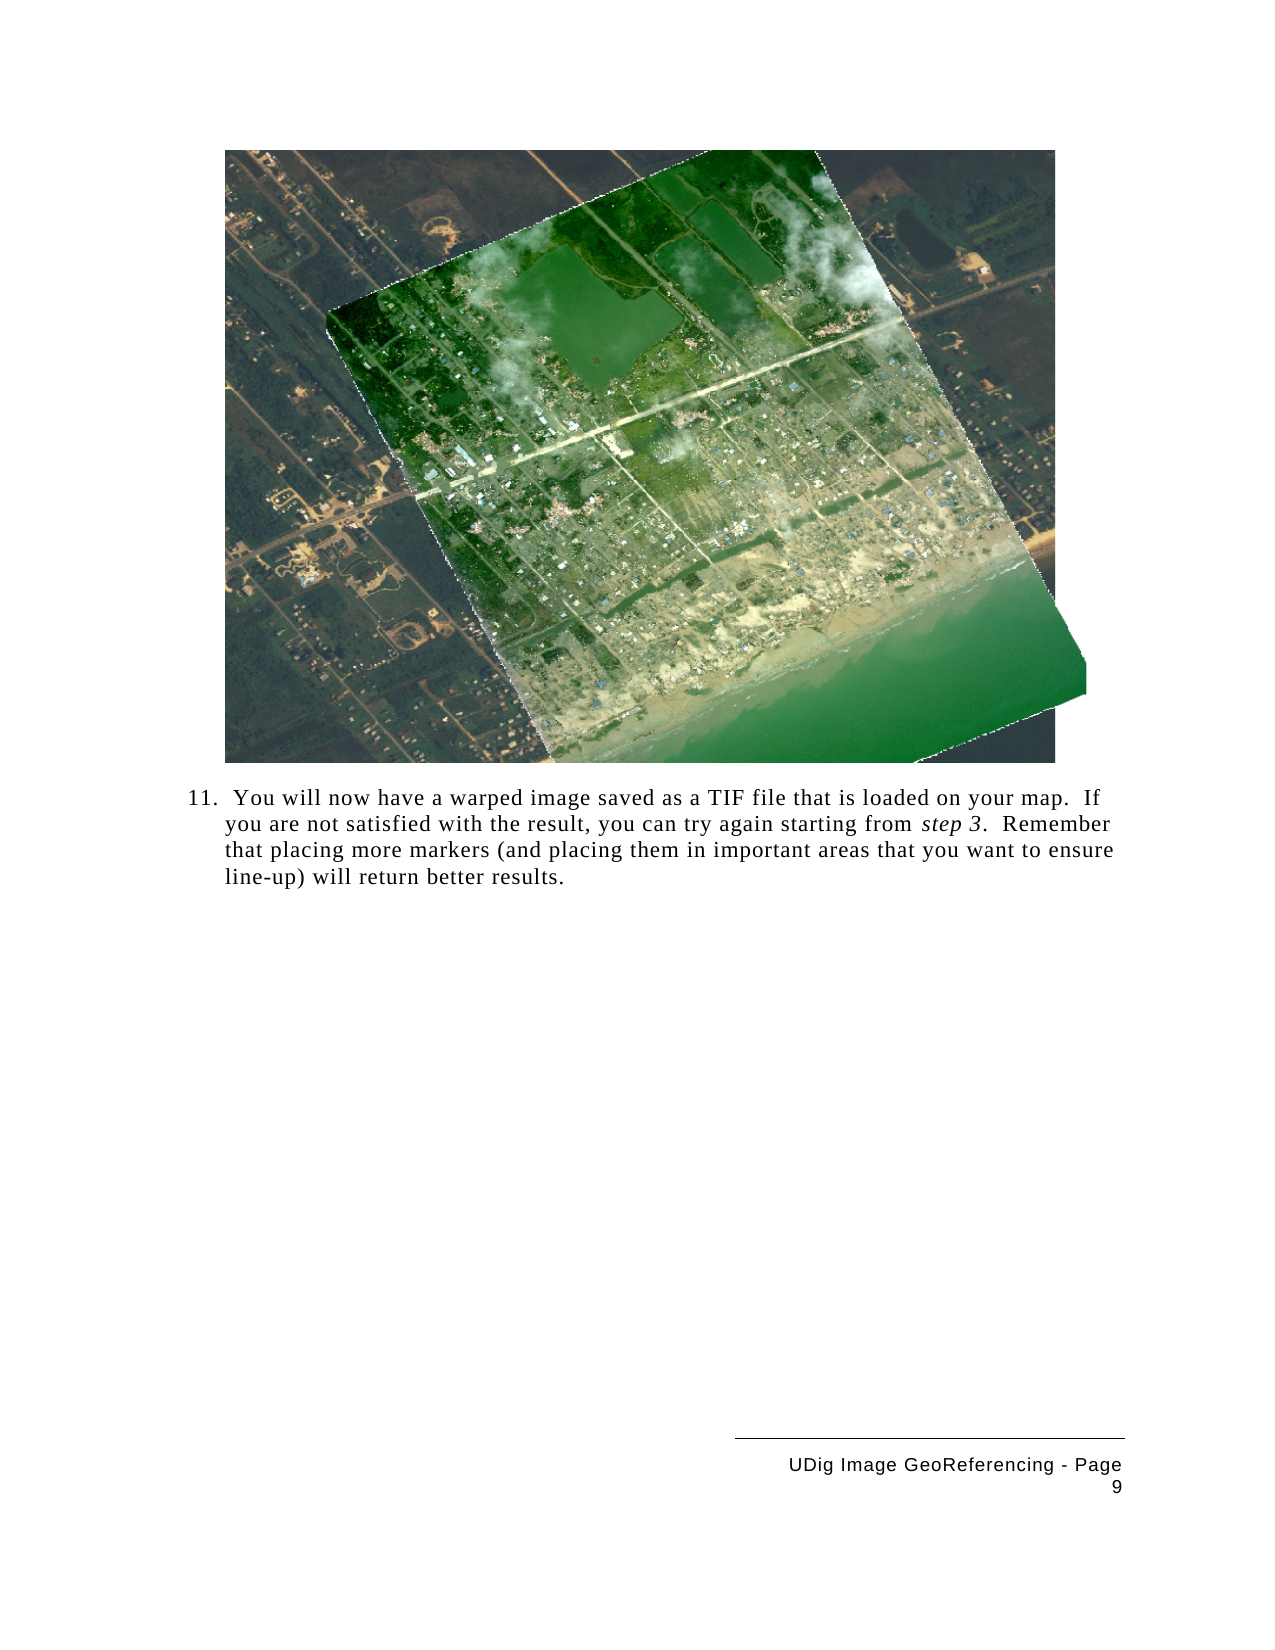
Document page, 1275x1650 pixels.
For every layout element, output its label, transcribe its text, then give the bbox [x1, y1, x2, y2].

list You will now have a warped image saved as a TIF file that is loaded on your map. If you are not satisfied with the result, you can try again starting from step 3. Remember that placing more markers (and placing them in important areas that you want to ensure line-up) will return better results. [187, 784, 1125, 889]
